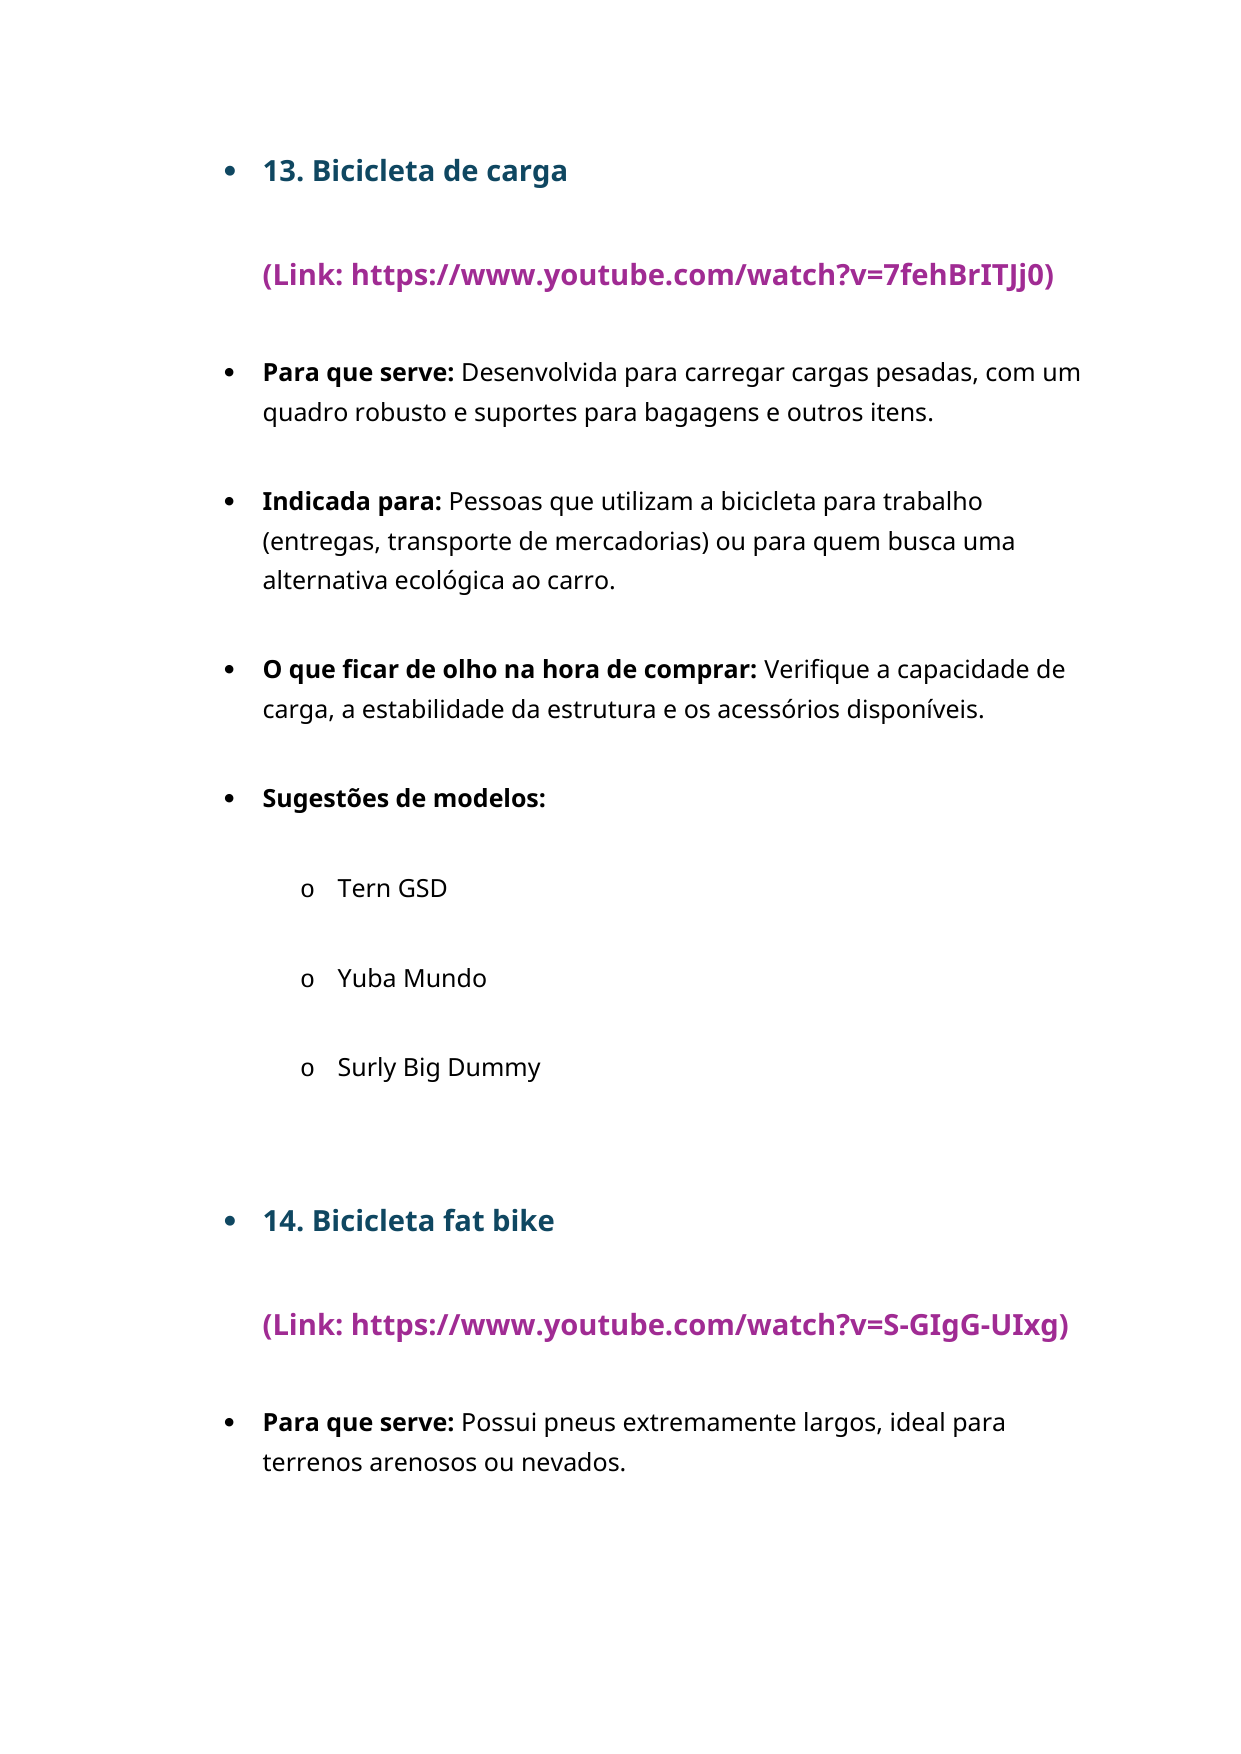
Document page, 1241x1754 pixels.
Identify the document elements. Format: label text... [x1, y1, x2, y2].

list Indicada para: Pessoas que utilizam a bicicleta para trabalho (entregas, transporte de mercadorias) ou para quem busca uma alternativa ecológica ao carro. [225, 484, 1090, 597]
subtitle (Link: https://www.youtube.com/watch?v=S-GIgG-UIxg) [262, 1304, 1090, 1344]
list Para que serve: Possui pneus extremamente largos, ideal para terrenos arenosos ou nevados. [225, 1405, 1090, 1478]
list 13. Bicicleta de carga [225, 150, 1090, 190]
list Sugestões de modelos: [225, 781, 1090, 815]
list Para que serve: Desenvolvida para carregar cargas pesadas, com um quadro robusto e suportes para bagagens e outros itens. [225, 355, 1090, 428]
list 14. Bicicleta fat bike [225, 1200, 1090, 1240]
list Surly Big Dummy [300, 1050, 1090, 1084]
list Tern GSD [300, 871, 1090, 905]
subtitle (Link: https://www.youtube.com/watch?v=7fehBrITJj0) [262, 254, 1090, 294]
list Yuba Mundo [300, 960, 1090, 994]
list O que ficar de olho na hora de comprar: Verifique a capacidade de carga, a estabilidade da estrutura e os acessórios disponíveis. [225, 652, 1090, 726]
